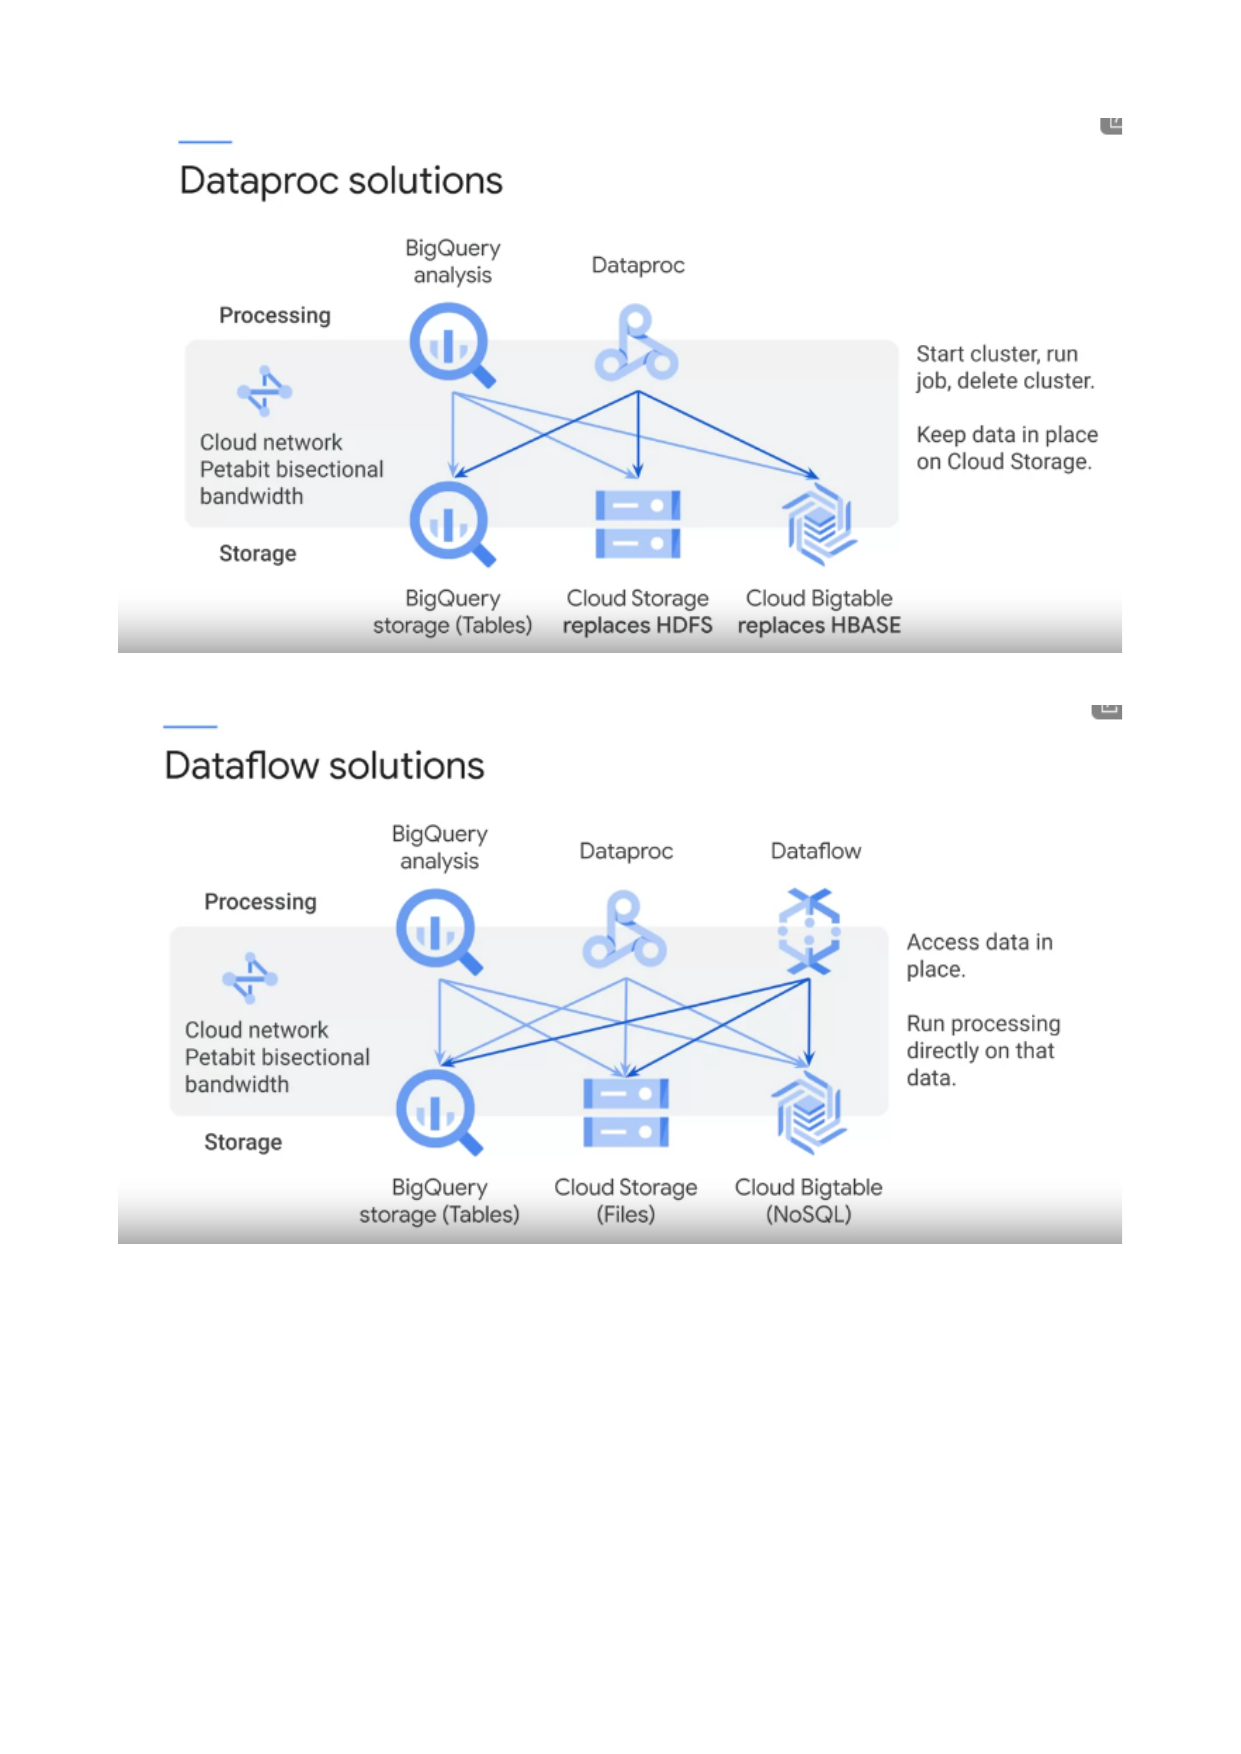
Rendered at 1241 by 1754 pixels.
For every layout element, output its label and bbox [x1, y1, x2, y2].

picture [118, 705, 1123, 1244]
picture [118, 118, 1123, 653]
